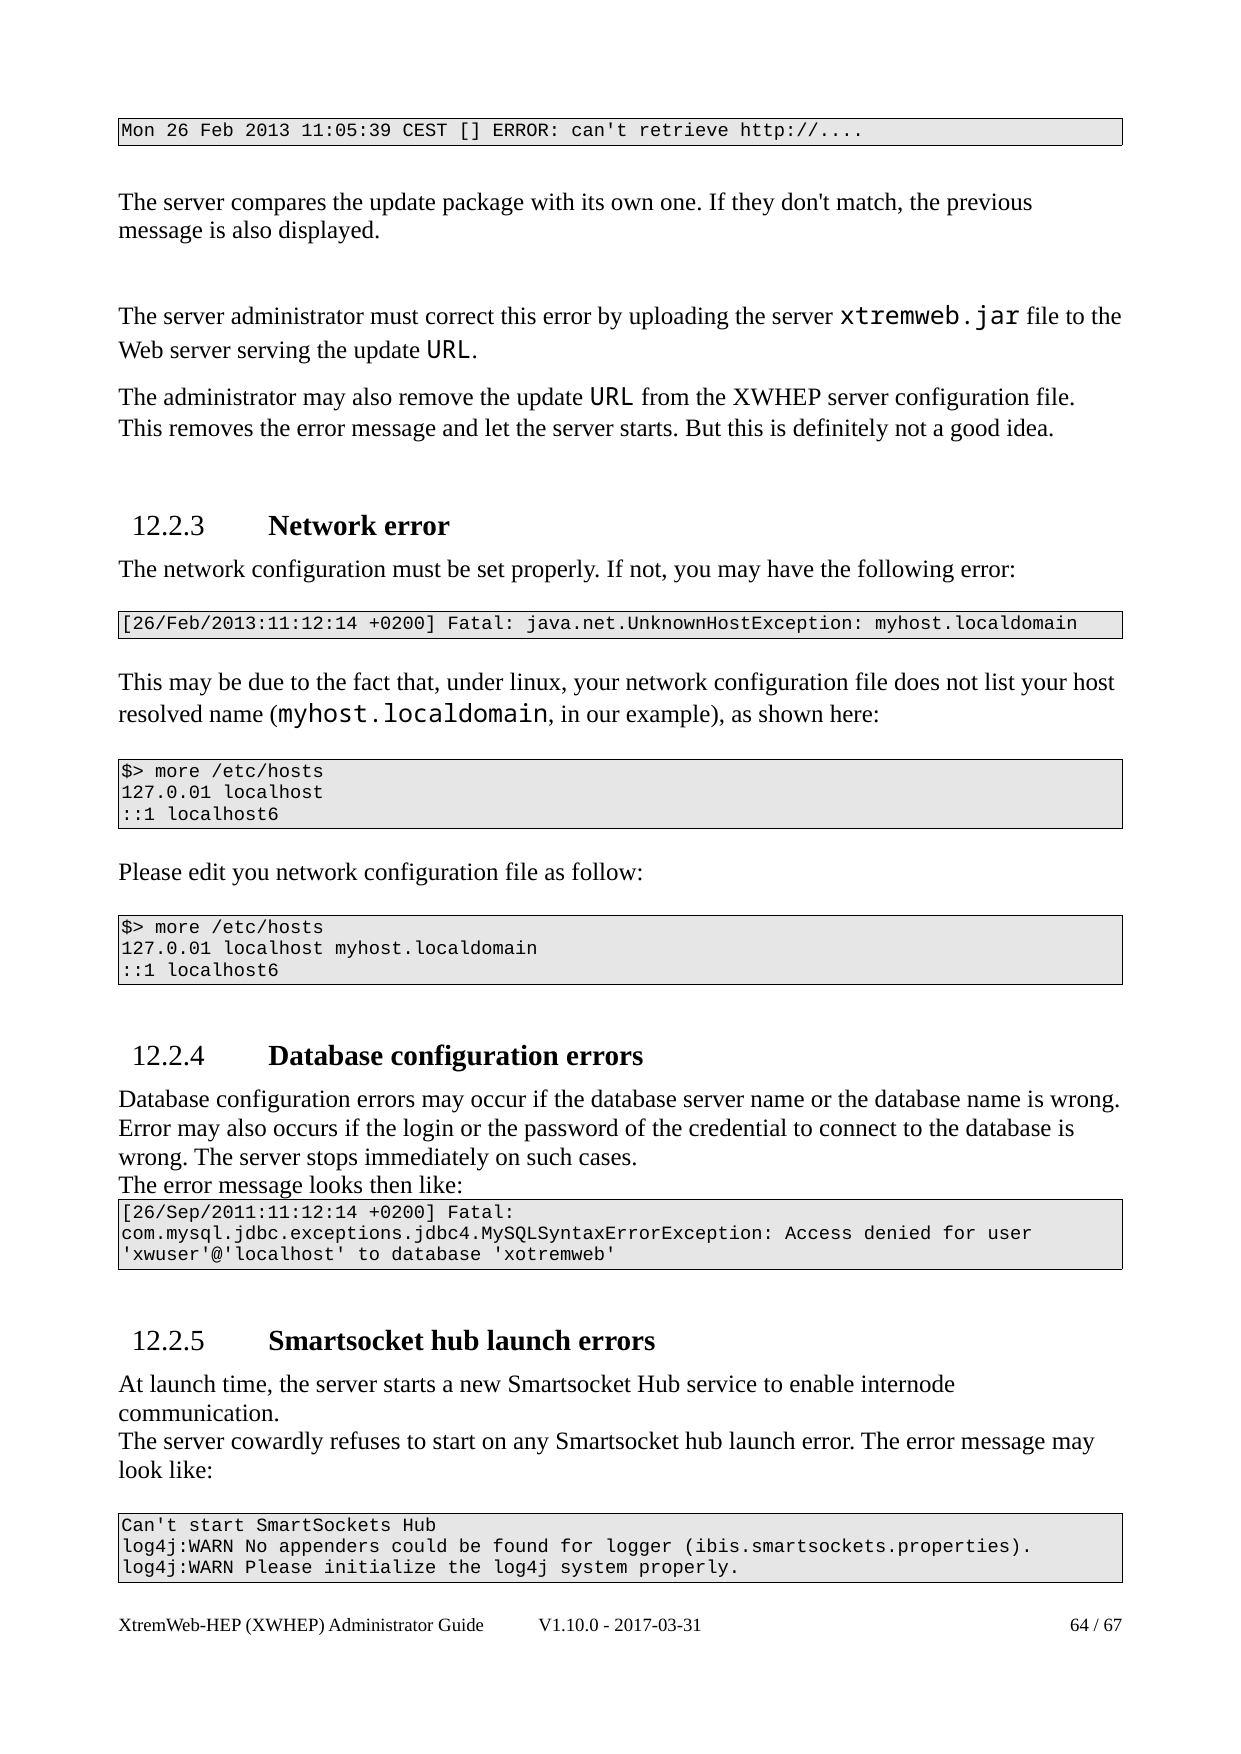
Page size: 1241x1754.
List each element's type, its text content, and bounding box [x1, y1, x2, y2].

text Can't start SmartSockets Hub [119, 1514, 1122, 1534]
subtitle Database configuration errors [124, 1038, 1122, 1072]
text Database configuration errors may occur if the database server name or the database name is wrong. Error may also occurs if the login or the password of the credential to connect to the database is wrong. The server stops immediately on such cases. [118, 1084, 1122, 1171]
subtitle Network error [124, 508, 1122, 541]
text At launch time, the server starts a new Smartsocket Hub service to enable internode communication. [118, 1369, 1122, 1426]
text 127.0.01 localhost myhost.localdomain [119, 936, 1122, 957]
text [26/Feb/2013:11:12:14 +0200] Fatal: java.net.UnknownHostException: myhost.localdomain [119, 612, 1122, 638]
text log4j:WARN Please initialize the log4j system properly. [119, 1555, 1122, 1582]
text The server compares the update package with its own one. If they don't match, the previous message is also displayed. [118, 187, 1122, 244]
text ::1 localhost6 [119, 801, 1122, 828]
text 127.0.01 localhost [119, 780, 1122, 801]
text ::1 localhost6 [119, 957, 1122, 984]
text The server administrator must correct this error by uploading the server xtremweb.jar file to the Web server serving the update URL. [118, 298, 1122, 366]
text The error message looks then like: [118, 1171, 1122, 1199]
text [26/Sep/2011:11:12:14 +0200] Fatal: com.mysql.jdbc.exceptions.jdbc4.MySQLSyntaxErrorException: Access denied for user 'xwuser'@'localhost' to database 'xotremweb' [119, 1200, 1122, 1269]
text This may be due to the fact that, under linux, your network configuration file does not list your host resolved name (myhost.localdomain, in our example), as shown here: [118, 667, 1122, 730]
text $> more /etc/hosts [119, 760, 1122, 780]
subtitle Smartsocket hub launch errors [124, 1323, 1122, 1356]
text log4j:WARN No appenders could be found for logger (ibis.smartsockets.properties). [119, 1534, 1122, 1555]
text The administrator may also remove the update URL from the XWHEP server configuration file. This removes the error message and let the server starts. But this is definitely not a good idea. [118, 378, 1122, 441]
text Please edit you network configuration file as follow: [118, 857, 1122, 886]
text $> more /etc/hosts [119, 916, 1122, 936]
text The network configuration must be set properly. If not, you may have the following error: [118, 554, 1122, 582]
text Mon 26 Feb 2013 11:05:39 CEST [] ERROR: can't retrieve http://.... [119, 119, 1122, 145]
text The server cowardly refuses to start on any Smartsocket hub launch error. The error message may look like: [118, 1426, 1122, 1484]
